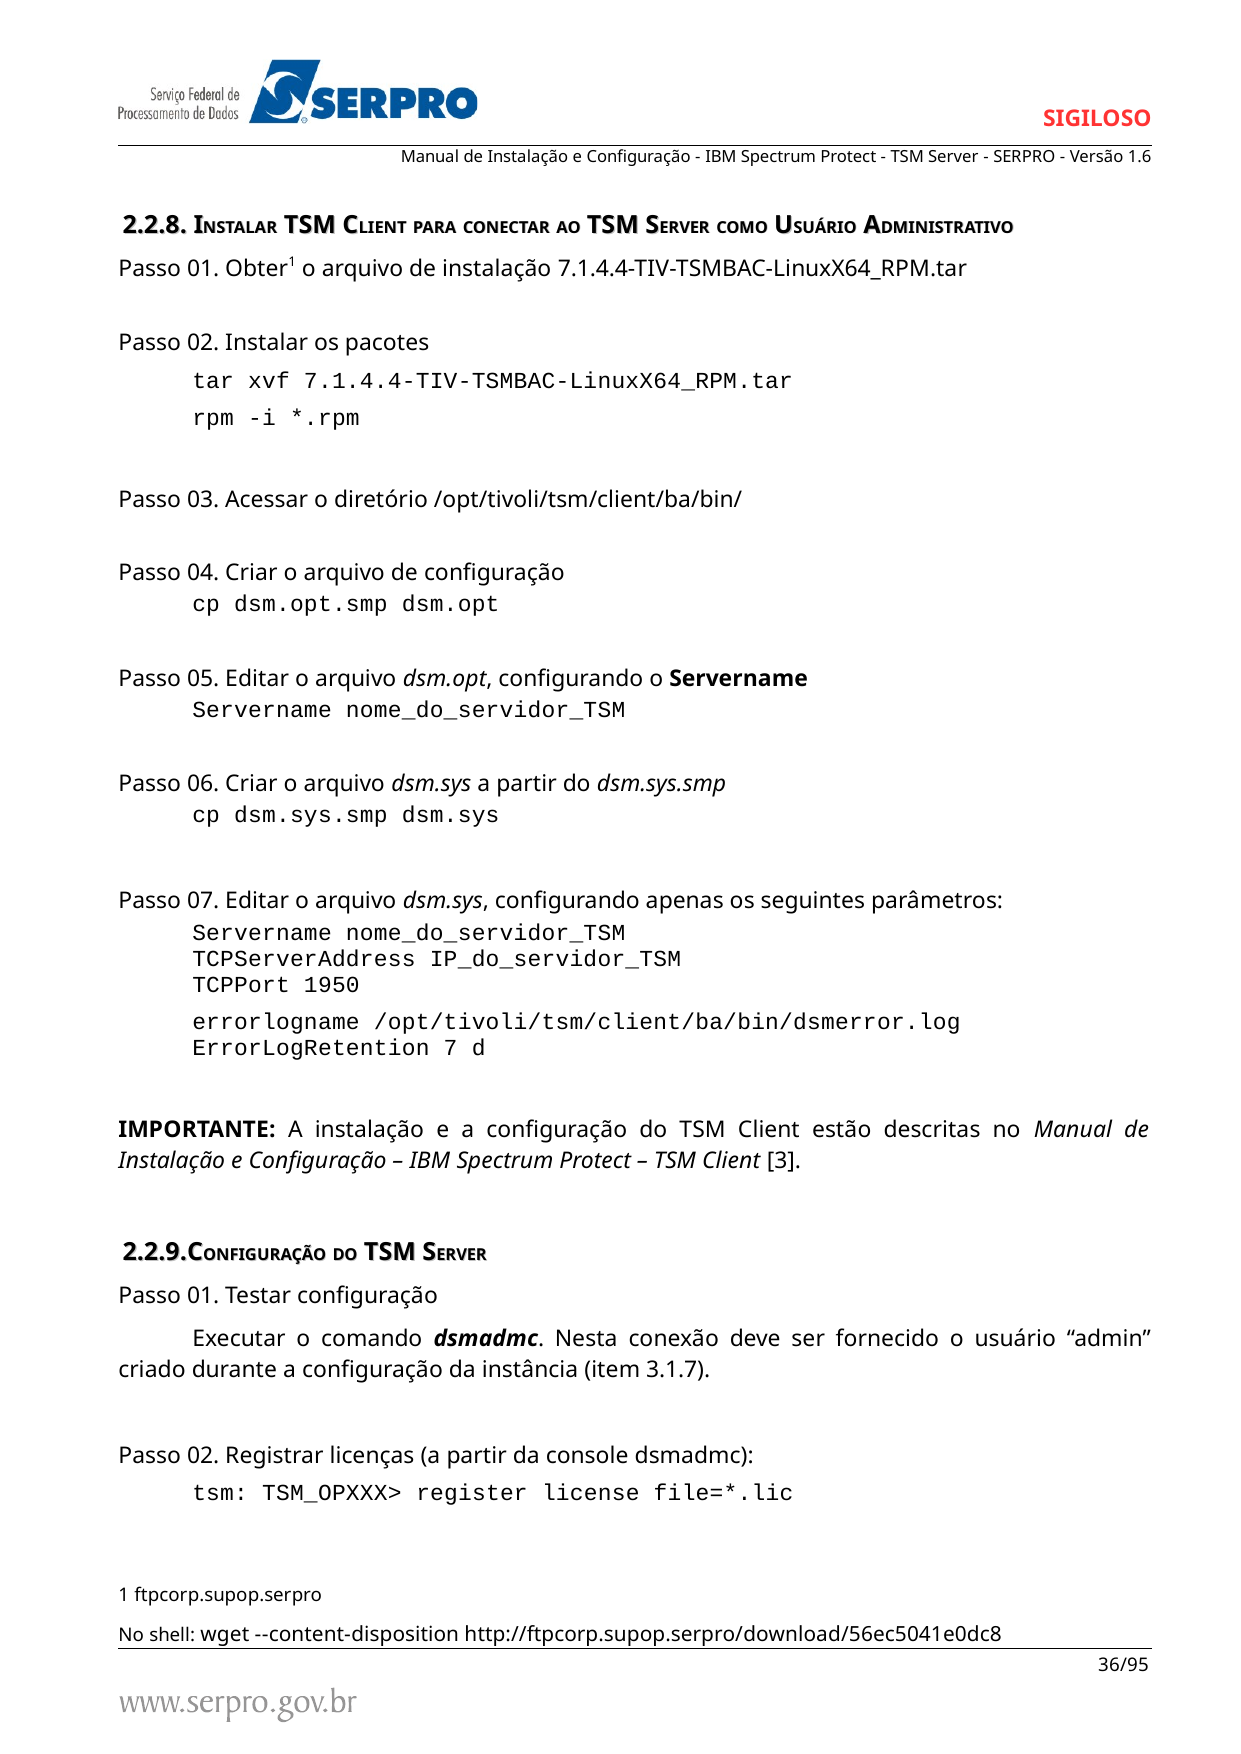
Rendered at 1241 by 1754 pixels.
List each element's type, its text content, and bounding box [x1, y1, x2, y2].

text Executar o comando dsmadmc. Nesta conexão deve ser fornecido o usuário “admin” criado durante a configuração da instância (item 3.1.7). [118, 1322, 1152, 1384]
text IMPORTANTE: A instalação e a configuração do TSM Client estão descritas no Manual de Instalação e Configuração – IBM Spectrum Protect – TSM Client [3]. [118, 1112, 1152, 1174]
text tsm: TSM_OPXXX> register license file=*.lic [118, 1482, 1152, 1508]
text Passo 03. Acessar o diretório /opt/tivoli/tsm/client/ba/bin/ [118, 482, 1152, 544]
text Passo 07. Editar o arquivo dsm.sys, configurando apenas os seguintes parâmetros: Servername nome_do_servidor_TSM TCPServerAddress IP_do_servidor_TSM TCPPort 1950 [118, 884, 1152, 999]
text ftpcorp.supop.serpro [118, 1581, 1152, 1607]
text Passo 01. Testar configuração [118, 1279, 1152, 1310]
text Passo 05. Editar o arquivo dsm.opt, configurando o Servername Servername nome_do_servidor_TSM [118, 662, 1152, 724]
picture [118, 59, 478, 124]
text Passo 02. Instalar os pacotes [118, 326, 1152, 357]
text Passo 06. Criar o arquivo dsm.sys a partir do dsm.sys.smp cp dsm.sys.smp dsm.sys [118, 736, 1152, 830]
text Passo 02. Registrar licenças (a partir da console dsmadmc): [118, 1439, 1152, 1470]
text No shell: wget --content-disposition http://ftpcorp.supop.serpro/download/56ec5041e0dc8 [118, 1619, 1152, 1648]
text Passo 01. Obter o arquivo de instalação 7.1.4.4-TIV-TSMBAC-LinuxX64_RPM.tar [118, 252, 1152, 314]
text tar xvf 7.1.4.4-TIV-TSMBAC-LinuxX64_RPM.tar [192, 369, 1152, 395]
text rpm -i *.rpm [192, 407, 1152, 433]
text errorlogname /opt/tivoli/tsm/client/ba/bin/dsmerror.log ErrorLogRetention 7 d [118, 1011, 1152, 1063]
subtitle Configuração do TSM Server [118, 1234, 1152, 1268]
subtitle Instalar TSM Client para conectar ao TSM Server como Usuário Administrativo [118, 207, 1152, 241]
text Passo 04. Criar o arquivo de configuração cp dsm.opt.smp dsm.opt [118, 556, 1152, 650]
